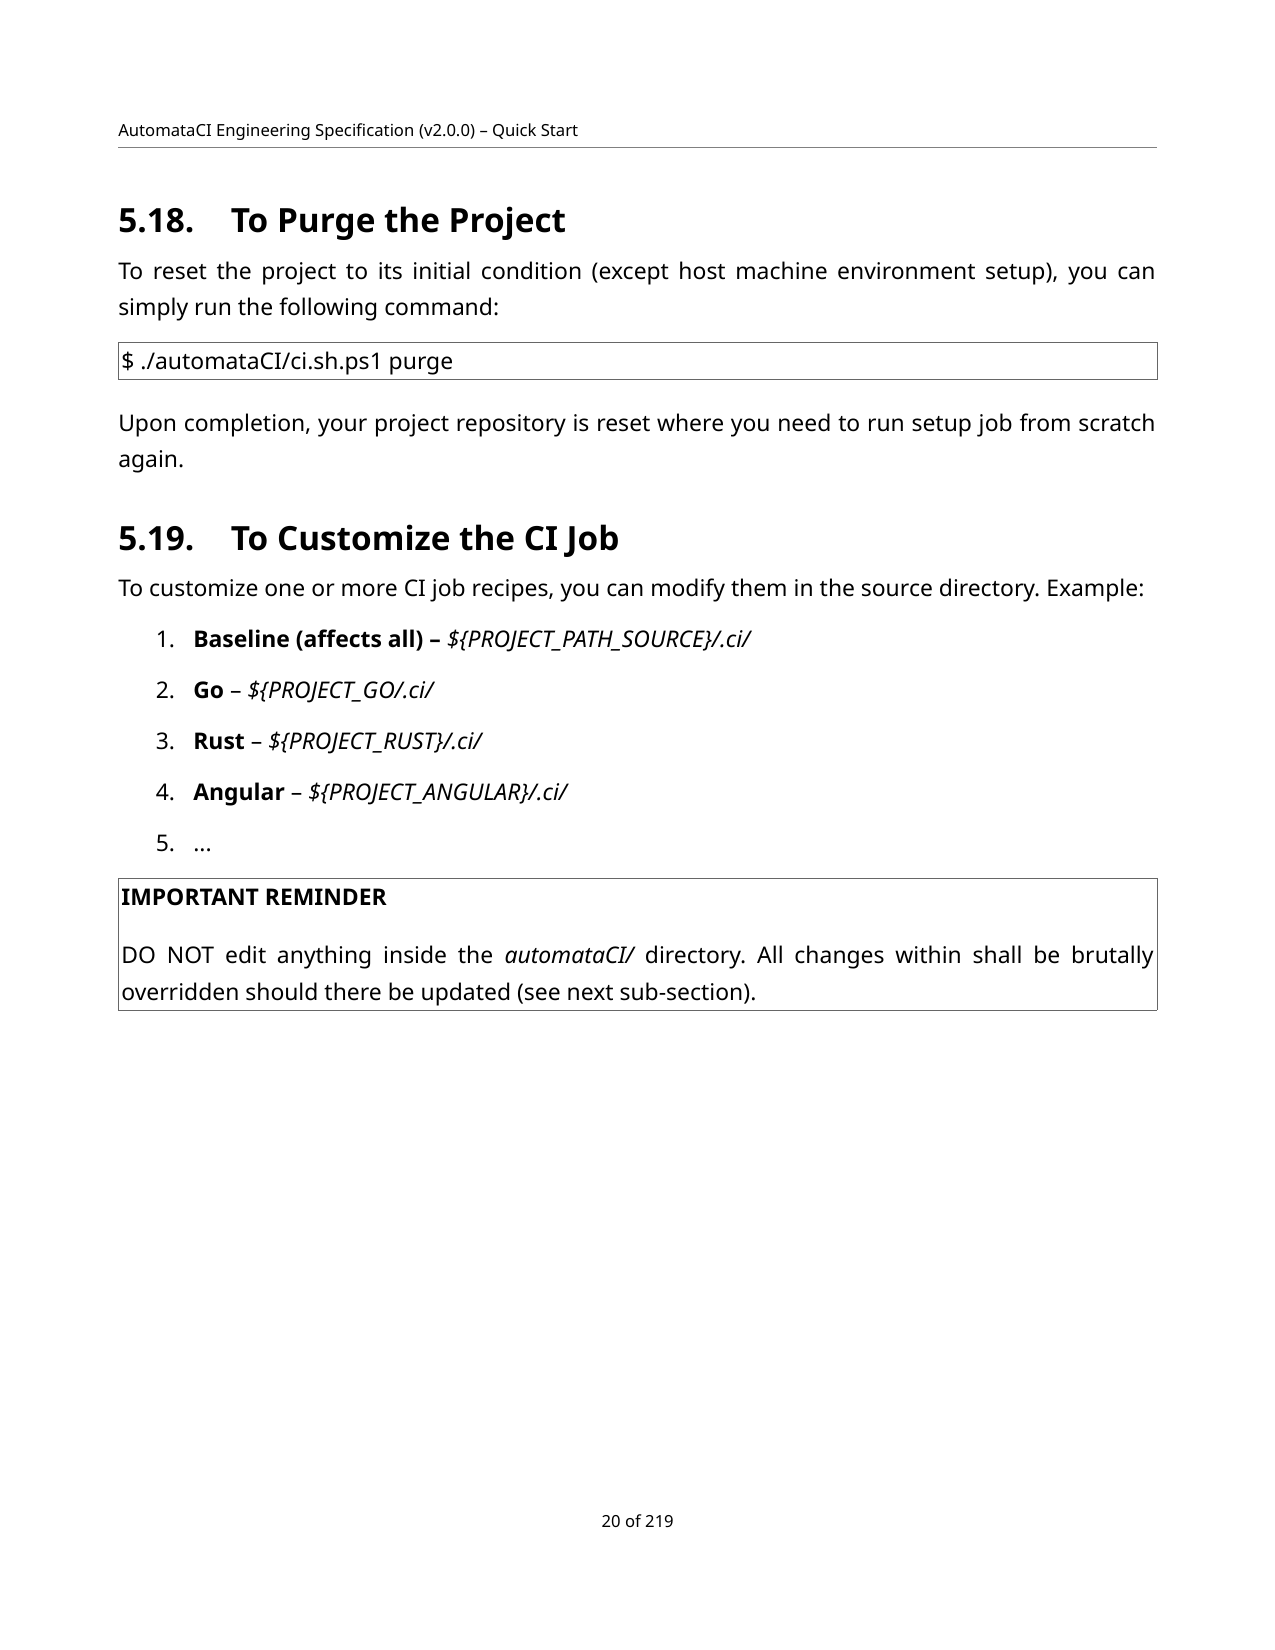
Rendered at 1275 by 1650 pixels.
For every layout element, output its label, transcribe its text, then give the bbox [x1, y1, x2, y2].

list Baseline (affects all) – ${PROJECT_PATH_SOURCE}/.ci/ [156, 623, 1157, 654]
list Rust – ${PROJECT_RUST}/.ci/ [156, 725, 1157, 756]
list Go – ${PROJECT_GO/.ci/ [156, 674, 1157, 705]
list Angular – ${PROJECT_ANGULAR}/.ci/ [156, 776, 1157, 807]
text Upon completion, your project repository is reset where you need to run setup job from scratch again. [118, 407, 1157, 474]
list ... [156, 827, 1157, 858]
subtitle To Customize the CI Job [118, 514, 1157, 560]
subtitle To Purge the Project [118, 197, 1157, 243]
text DO NOT edit anything inside the automataCI/ directory. All changes within shall be brutally overridden should there be updated (see next sub-section). [119, 936, 1157, 1010]
text To reset the project to its initial condition (except host machine environment setup), you can simply run the following command: [118, 255, 1157, 322]
text To customize one or more CI job recipes, you can modify them in the source directory. Example: [118, 572, 1157, 603]
text IMPORTANT REMINDER [119, 879, 1157, 912]
text $ ./automataCI/ci.sh.ps1 purge [119, 343, 1157, 379]
